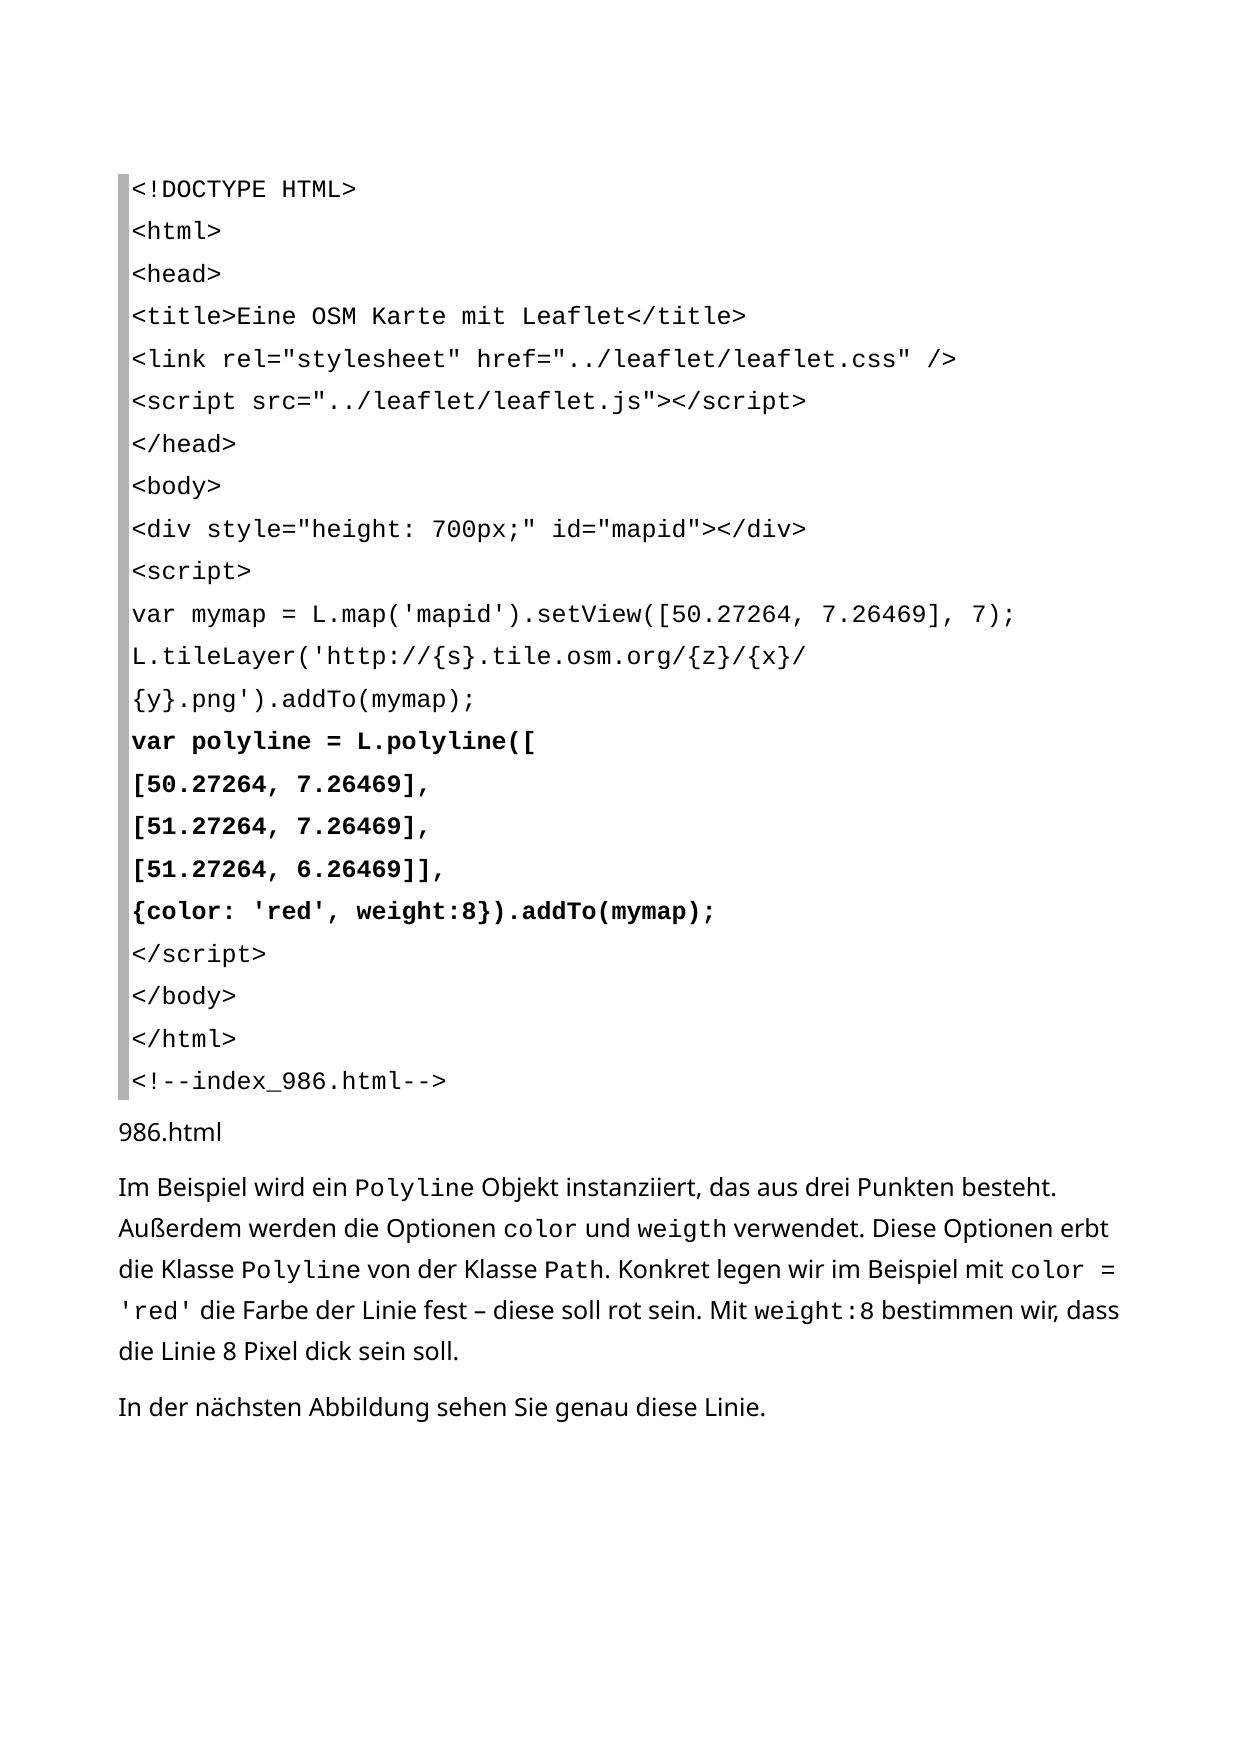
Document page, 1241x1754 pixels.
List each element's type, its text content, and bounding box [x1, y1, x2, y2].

text <!--index_986.html--> [129, 1066, 1122, 1100]
text [50.27264, 7.26469], [129, 768, 1122, 800]
text <!DOCTYPE HTML> [118, 173, 1122, 205]
text var mymap = L.map('mapid').setView([50.27264, 7.26469], 7); [129, 598, 1122, 630]
text {color: 'red', weight:8}).addTo(mymap); [129, 896, 1122, 927]
text [51.27264, 7.26469], [129, 811, 1122, 842]
text </body> [129, 981, 1122, 1012]
text 986.html [118, 1114, 1122, 1148]
text L.tileLayer('http://{s}.tile.osm.org/{z}/{x}/{y}.png').addTo(mymap); [129, 641, 1122, 715]
text </html> [129, 1023, 1122, 1055]
text <head> [129, 258, 1122, 290]
text Im Beispiel wird ein Polyline Objekt instanziiert, das aus drei Punkten besteht. Außerdem werden die Optionen color und weigth verwendet. Diese Optionen erbt die Klasse Polyline von der Klasse Path. Konkret legen wir im Beispiel mit color = 'red' die Farbe der Linie fest – diese soll rot sein. Mit weight:8 bestimmen wir, dass die Linie 8 Pixel dick sein soll. [118, 1170, 1122, 1368]
text [51.27264, 6.26469]], [129, 853, 1122, 885]
text </script> [129, 938, 1122, 970]
text <title>Eine OSM Karte mit Leaflet</title> [129, 301, 1122, 332]
text In der nächsten Abbildung sehen Sie genau diese Linie. [118, 1389, 1122, 1423]
text <script src="../leaflet/leaflet.js"></script> [129, 386, 1122, 417]
text <link rel="stylesheet" href="../leaflet/leaflet.css" /> [129, 343, 1122, 375]
text </head> [129, 428, 1122, 460]
text <html> [129, 216, 1122, 247]
text <body> [129, 471, 1122, 502]
text var polyline = L.polyline([ [129, 726, 1122, 757]
text <script> [129, 556, 1122, 587]
text <div style="height: 700px;" id="mapid"></div> [129, 513, 1122, 545]
